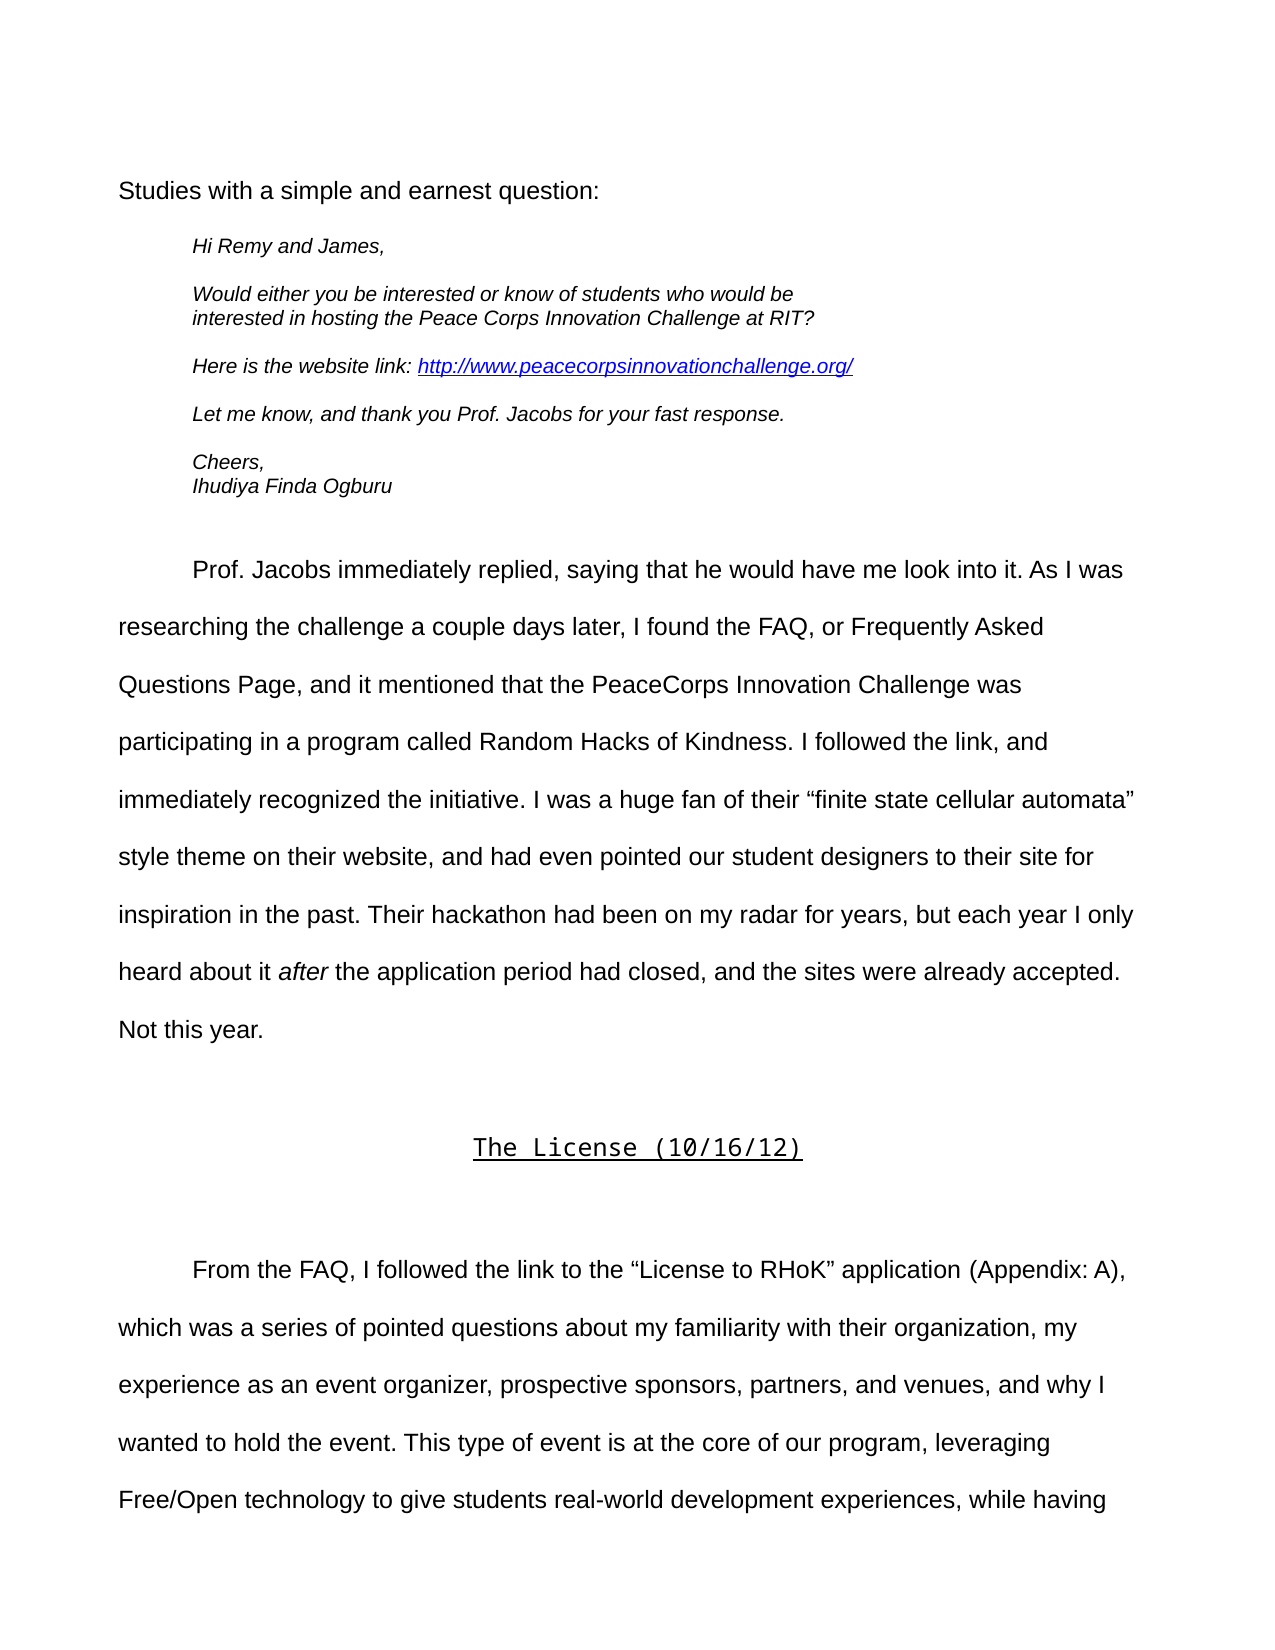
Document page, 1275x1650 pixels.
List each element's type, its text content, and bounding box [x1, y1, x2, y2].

text From the FAQ, I followed the link to the “License to RHoK” application (Appendix: A), which was a series of pointed questions about my familiarity with their organization, my experience as an event organizer, prospective sponsors, partners, and venues, and why I wanted to hold the event. This type of event is at the core of our program, leveraging Free/Open technology to give students real-world development experiences, while having [118, 1256, 1157, 1514]
text The License (10/16/12) [118, 1130, 1157, 1164]
text Hi Remy and James, Would either you be interested or know of students who would be interested in hosting the Peace Corps Innovation Challenge at RIT? Here is the website link: http://www.peacecorpsinnovationchallenge.org/ Let me know, and thank you Prof. Jacobs for your fast response. Cheers, Ihudiya Finda Ogburu [192, 234, 1157, 497]
text Studies with a simple and earnest question: [118, 176, 1157, 205]
text Prof. Jacobs immediately replied, saying that he would have me look into it. As I was researching the challenge a couple days later, I found the FAQ, or Frequently Asked Questions Page, and it mentioned that the PeaceCorps Innovation Challenge was participating in a program called Random Hacks of Kindness. I followed the link, and immediately recognized the initiative. I was a huge fan of their “finite state cellular automata” style theme on their website, and had even pointed our student designers to their site for inspiration in the past. Their hackathon had been on my radar for years, but each year I only heard about it after the application period had closed, and the sites were already accepted. Not this year. [118, 555, 1157, 1044]
